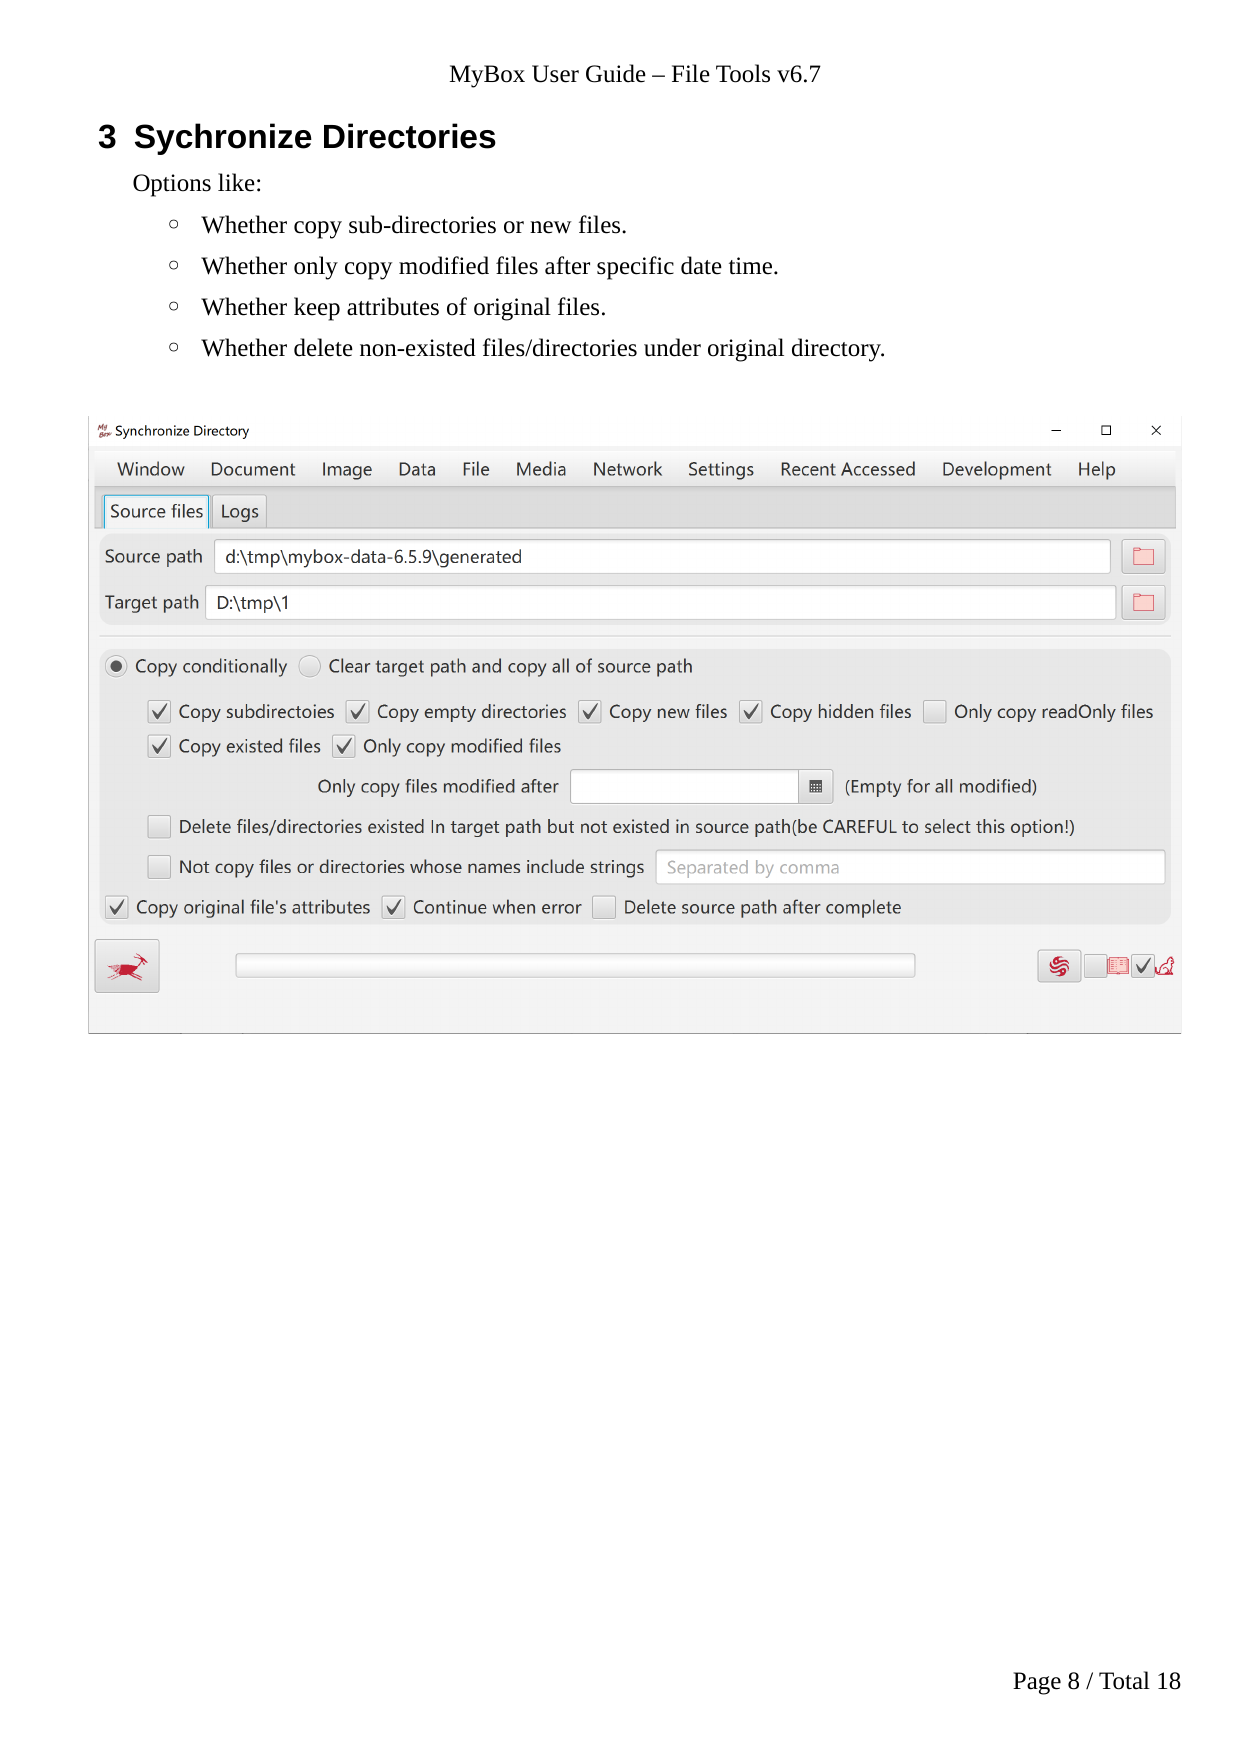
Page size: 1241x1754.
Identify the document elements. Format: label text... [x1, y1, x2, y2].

picture [88, 416, 1182, 1034]
list Whether keep attributes of original files. [163, 292, 1181, 321]
list Whether only copy modified files after specific date time. [163, 251, 1181, 280]
subtitle Sychronize Directories [88, 117, 1181, 156]
list Whether delete non-existed files/directories under original directory. [163, 333, 1181, 362]
list Whether copy sub-directories or new files. [163, 210, 1181, 238]
text Options like: [88, 168, 1181, 197]
